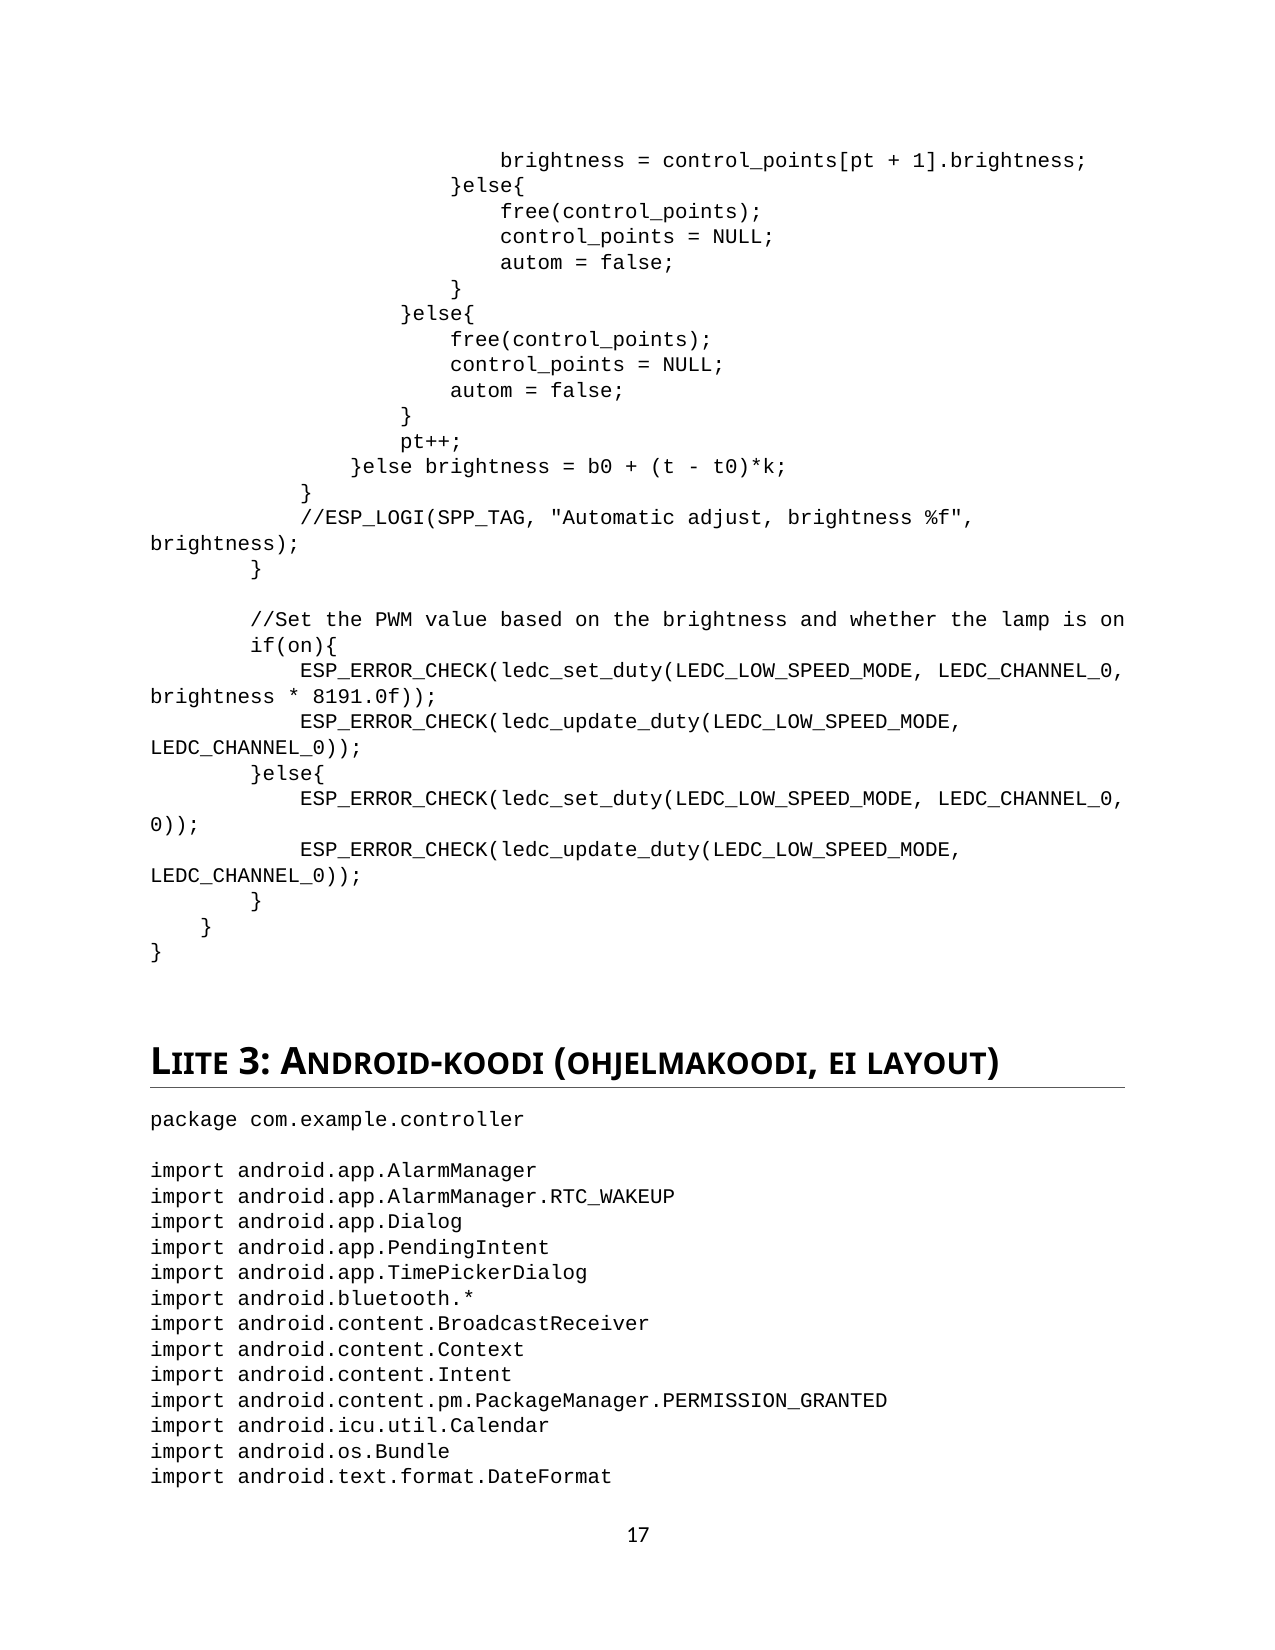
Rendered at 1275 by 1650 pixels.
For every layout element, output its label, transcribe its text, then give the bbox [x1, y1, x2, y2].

text import android.content.Intent [150, 1364, 1125, 1388]
text import android.app.Dialog [150, 1211, 1125, 1235]
text control_points = NULL; [150, 227, 1125, 250]
text } [150, 890, 1125, 914]
text free(control_points); [150, 201, 1125, 225]
text import android.app.PendingIntent [150, 1237, 1125, 1261]
text }else{ [150, 176, 1125, 199]
text ESP_ERROR_CHECK(ledc_update_duty(LEDC_LOW_SPEED_MODE, LEDC_CHANNEL_0)); [150, 711, 1125, 761]
text import android.content.pm.PackageManager.PERMISSION_GRANTED [150, 1390, 1125, 1414]
text control_points = NULL; [150, 354, 1125, 378]
text import android.app.AlarmManager [150, 1160, 1125, 1184]
text }else{ [150, 762, 1125, 786]
text import android.os.Bundle [150, 1441, 1125, 1465]
text autom = false; [150, 380, 1125, 403]
text import android.app.AlarmManager.RTC_WAKEUP [150, 1186, 1125, 1209]
text //Set the PWM value based on the brightness and whether the lamp is on [150, 609, 1125, 633]
text import android.icu.util.Calendar [150, 1416, 1125, 1439]
text ESP_ERROR_CHECK(ledc_set_duty(LEDC_LOW_SPEED_MODE, LEDC_CHANNEL_0, 0)); [150, 788, 1125, 837]
text }else brightness = b0 + (t - t0)*k; [150, 456, 1125, 480]
text }else{ [150, 303, 1125, 327]
text import android.content.BroadcastReceiver [150, 1313, 1125, 1337]
text } [150, 558, 1125, 582]
text autom = false; [150, 252, 1125, 276]
text free(control_points); [150, 329, 1125, 352]
text } [150, 405, 1125, 429]
text pt++; [150, 431, 1125, 454]
text } [150, 941, 1125, 965]
text import android.text.format.DateFormat [150, 1467, 1125, 1490]
subtitle Liite 3: Android-koodi (ohjelmakoodi, ei layout) [150, 1034, 1125, 1087]
text import android.app.TimePickerDialog [150, 1262, 1125, 1286]
text //ESP_LOGI(SPP_TAG, "Automatic adjust, brightness %f", brightness); [150, 507, 1125, 556]
text } [150, 916, 1125, 939]
text } [150, 482, 1125, 505]
text if(on){ [150, 635, 1125, 658]
text } [150, 278, 1125, 301]
text ESP_ERROR_CHECK(ledc_set_duty(LEDC_LOW_SPEED_MODE, LEDC_CHANNEL_0, brightness * 8191.0f)); [150, 660, 1125, 709]
text import android.content.Context [150, 1339, 1125, 1363]
text import android.bluetooth.* [150, 1288, 1125, 1312]
text package com.example.controller [150, 1109, 1125, 1133]
text brightness = control_points[pt + 1].brightness; [150, 150, 1125, 174]
text ESP_ERROR_CHECK(ledc_update_duty(LEDC_LOW_SPEED_MODE, LEDC_CHANNEL_0)); [150, 839, 1125, 888]
